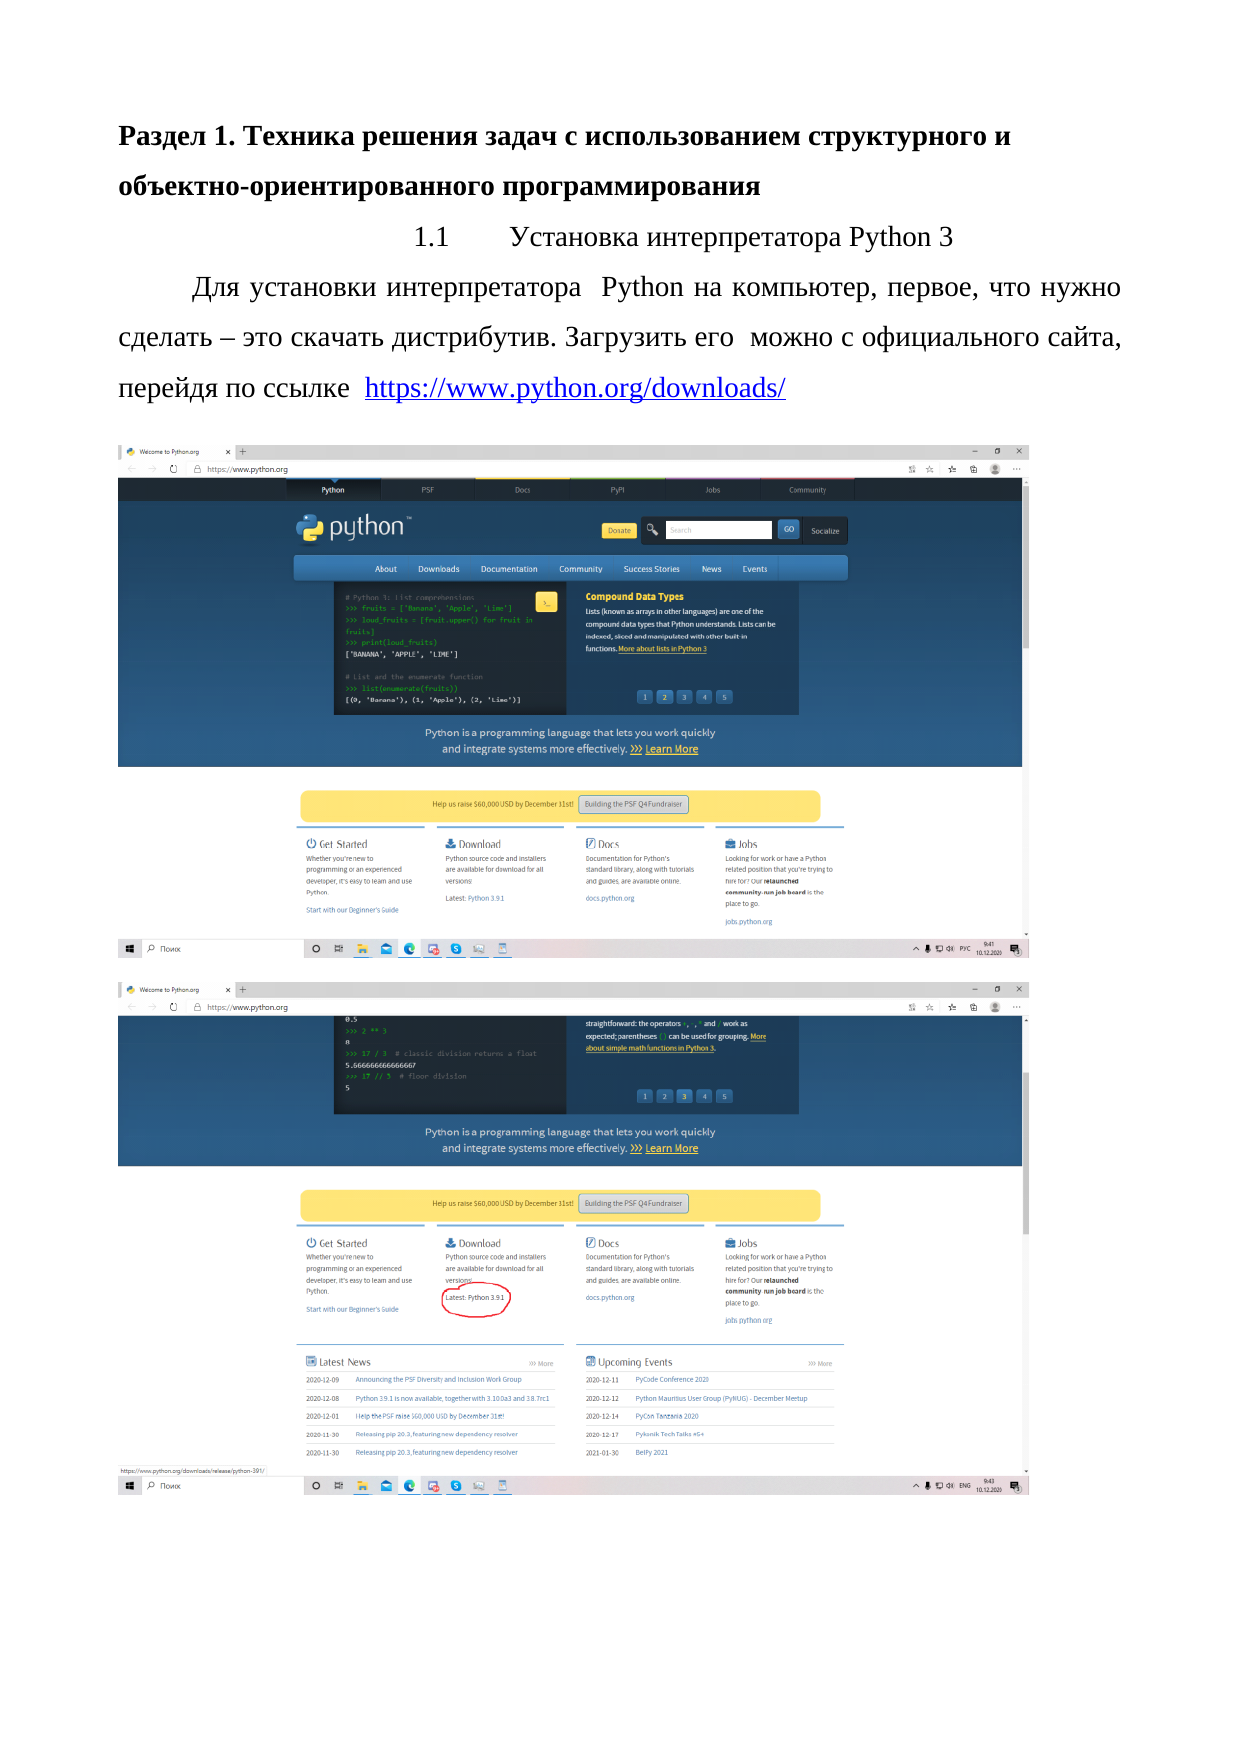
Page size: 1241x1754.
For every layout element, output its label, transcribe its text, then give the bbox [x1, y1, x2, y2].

text Раздел 1. Техника решения задач с использованием структурного и объектно-ориентированного программирования [118, 118, 1122, 202]
text 1.1 Установка интерпретатора Python 3 [391, 219, 1122, 252]
text Для установки интерпретатора Python на компьютер, первое, что нужно сделать – это скачать дистрибутив. Загрузить его можно с официального сайта, перейдя по ссылке https://www.python.org/downloads/ [118, 269, 1122, 403]
